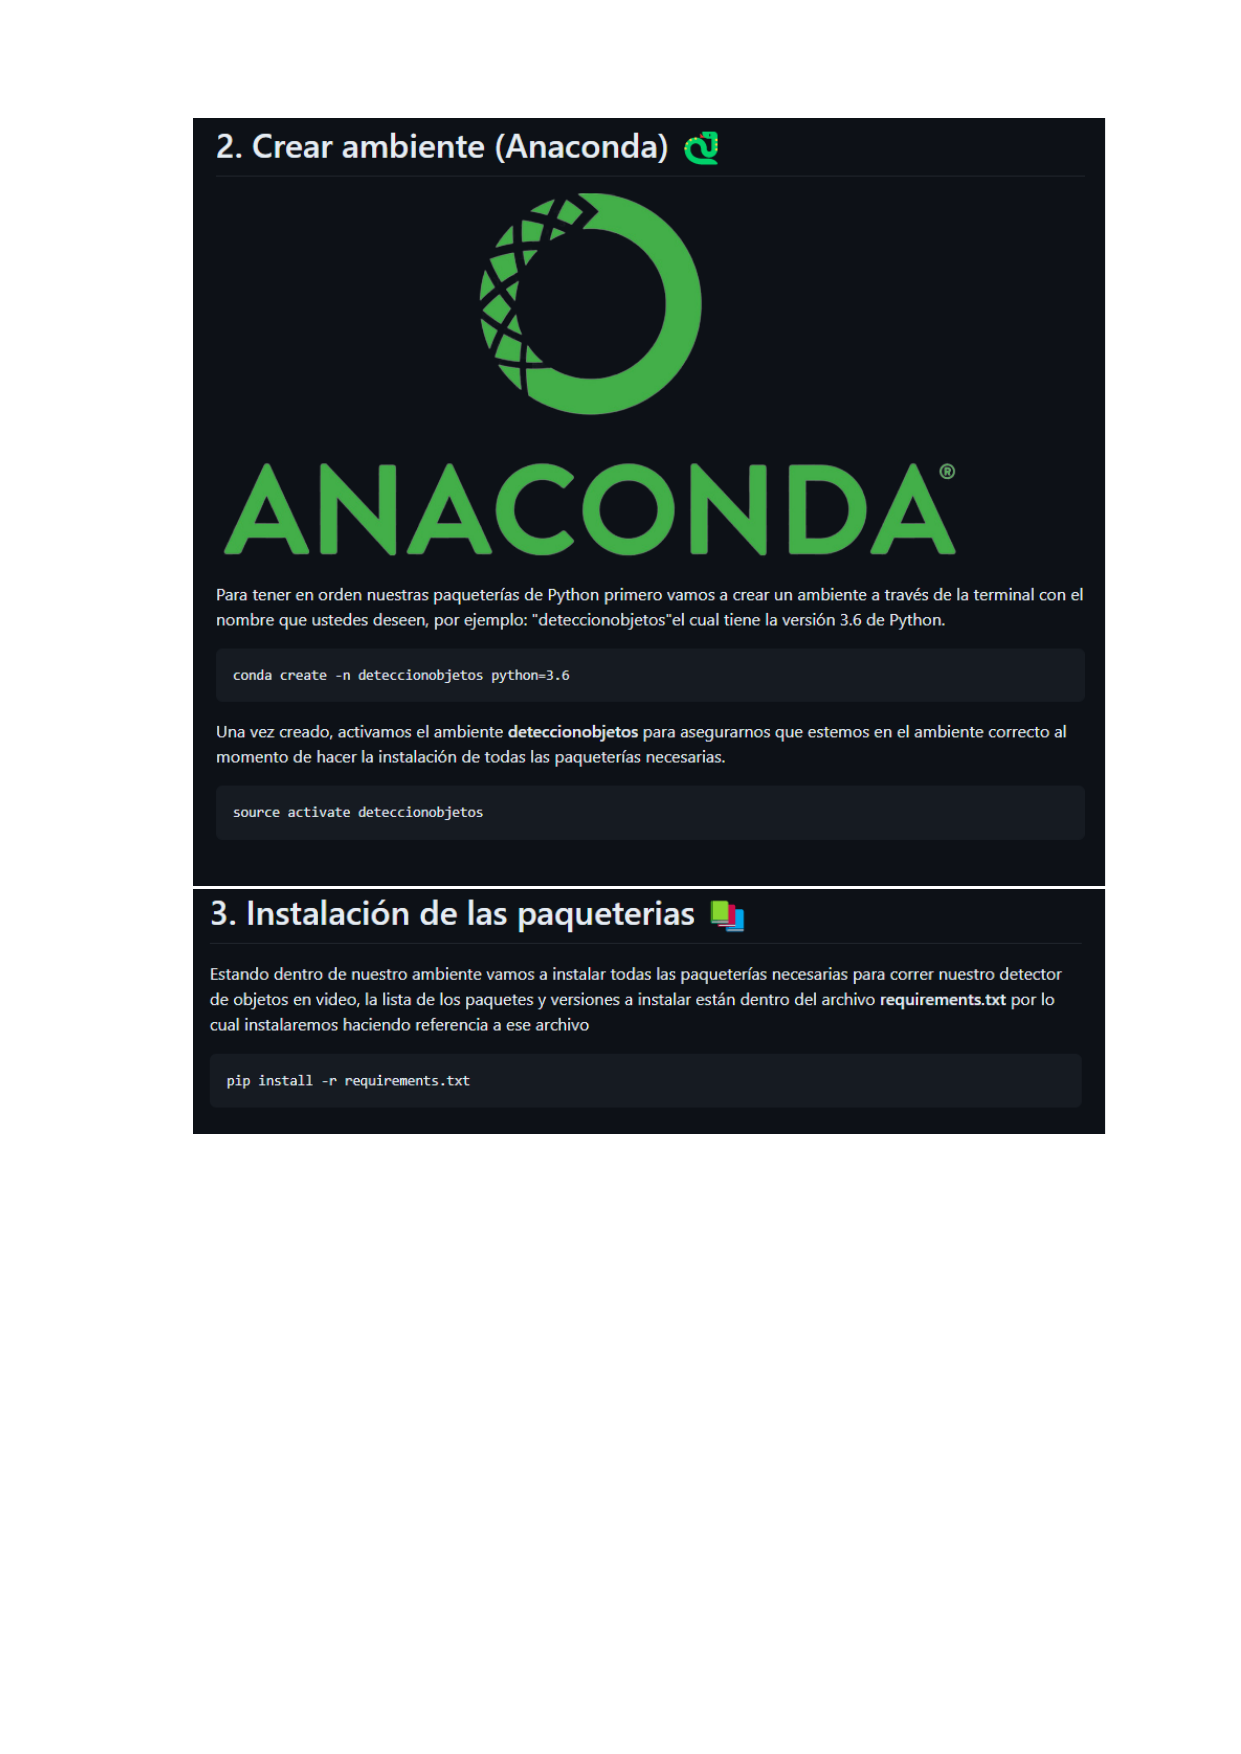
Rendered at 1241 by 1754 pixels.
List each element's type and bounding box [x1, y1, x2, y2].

picture [193, 889, 1106, 1134]
picture [193, 118, 1106, 886]
